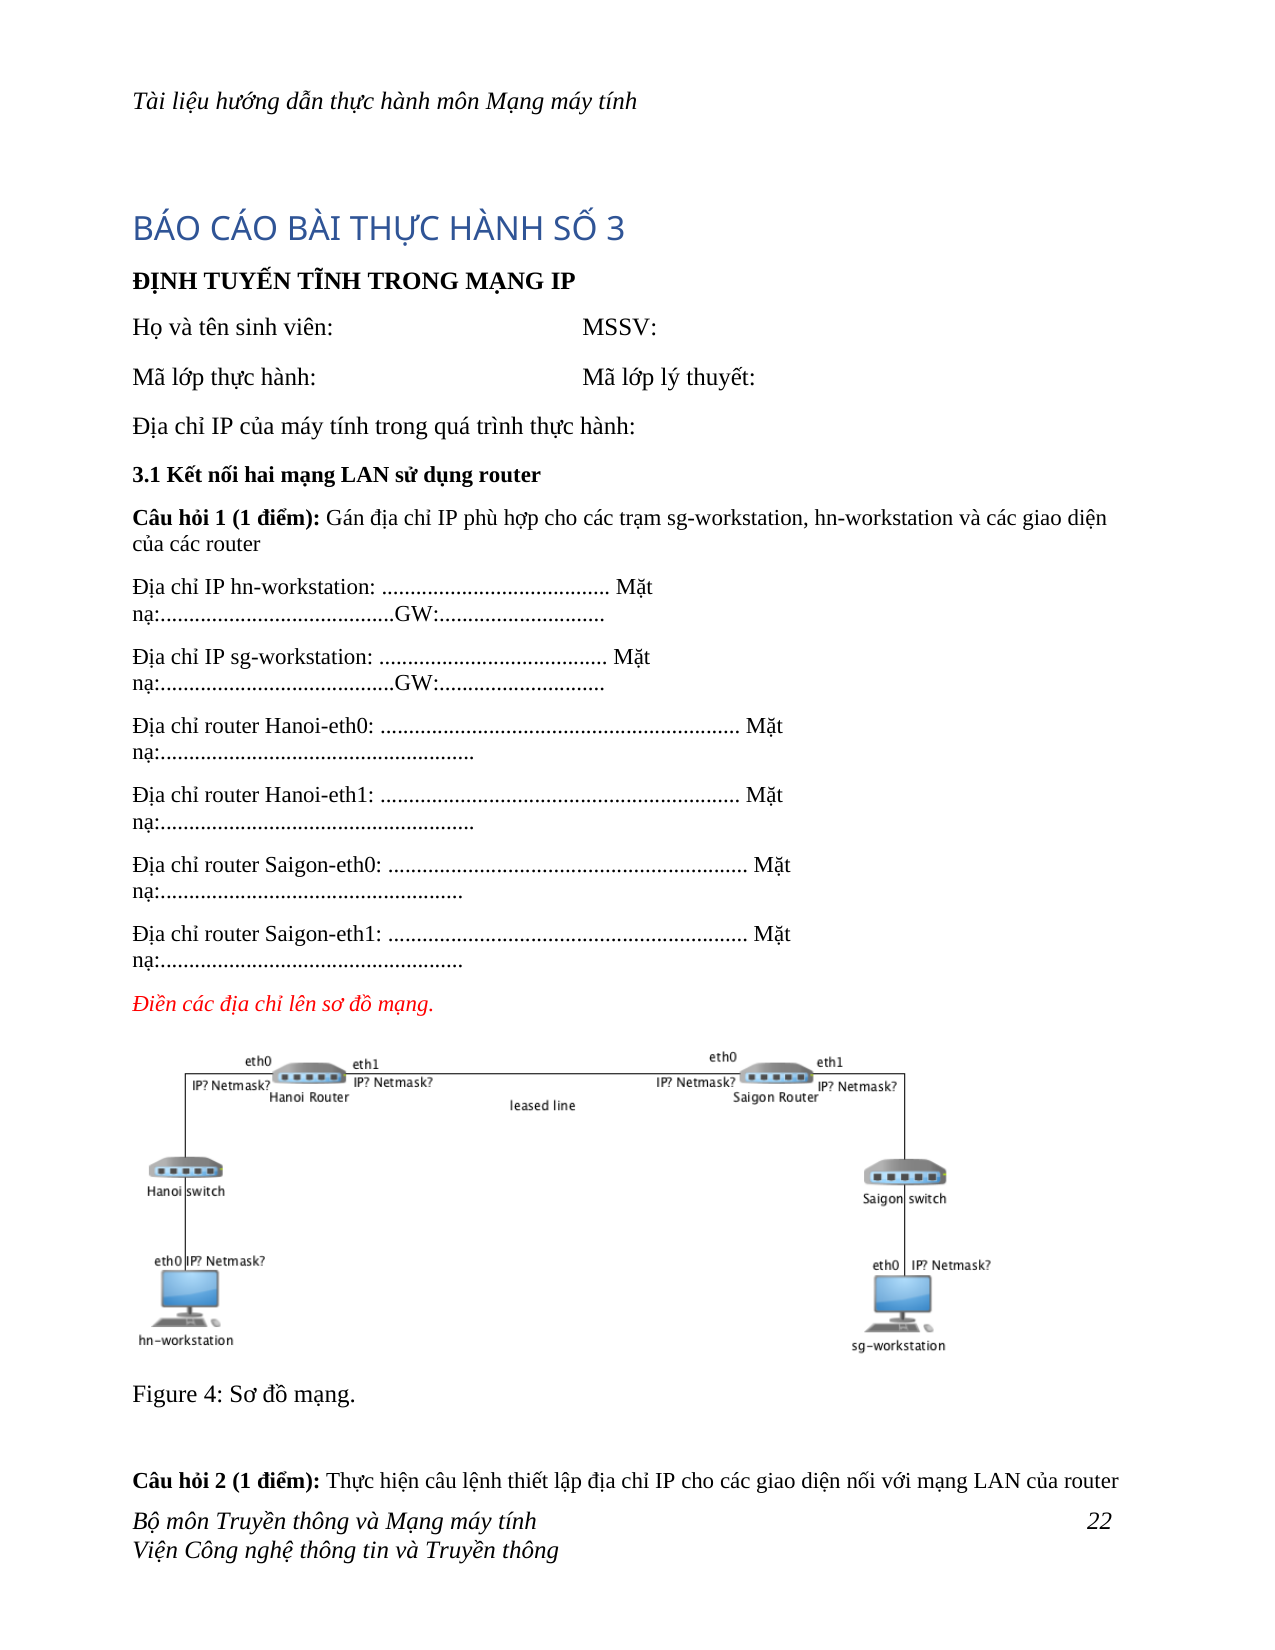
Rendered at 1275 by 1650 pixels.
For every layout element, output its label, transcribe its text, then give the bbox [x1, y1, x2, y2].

text Địa chỉ IP sg-workstation: ........................................ Mặt nạ:.........................................GW:............................. [132, 643, 1125, 695]
text Địa chỉ IP của máy tính trong quá trình thực hành: [132, 411, 1125, 440]
text Câu hỏi 2 (1 điểm): Thực hiện câu lệnh thiết lập địa chỉ IP cho các giao diện nối với mạng LAN của router [132, 1468, 1125, 1494]
text Địa chỉ router Hanoi-eth0: ............................................................... Mặt nạ:....................................................... [132, 712, 1125, 765]
text Địa chỉ router Hanoi-eth1: ............................................................... Mặt nạ:....................................................... [132, 781, 1125, 834]
text Địa chỉ router Saigon-eth0: ............................................................... Mặt nạ:..................................................... [132, 851, 1125, 903]
text Địa chỉ IP hn-workstation: ........................................ Mặt nạ:.........................................GW:............................. [132, 573, 1125, 626]
text Figure 4: Sơ đồ mạng. [132, 1379, 1125, 1408]
text Địa chỉ router Saigon-eth1: ............................................................... Mặt nạ:..................................................... [132, 920, 1125, 973]
text Điền các địa chỉ lên sơ đồ mạng. [132, 989, 1125, 1016]
text 3.1 Kết nối hai mạng LAN sử dụng router [132, 461, 1125, 487]
text ĐỊNH TUYẾN TĨNH TRONG MẠNG IP [132, 266, 1125, 295]
text Câu hỏi 1 (1 điểm): Gán địa chỉ IP phù hợp cho các trạm sg-workstation, hn-workstation và các giao diện của các router [132, 504, 1125, 557]
subtitle BÁO CÁO BÀI THỰC HÀNH SỐ 3 [132, 205, 1125, 250]
text Mã lớp thực hành: Mã lớp lý thuyết: [132, 362, 1125, 390]
text Họ và tên sinh viên: MSSV: [132, 312, 1125, 341]
picture [132, 1032, 997, 1363]
